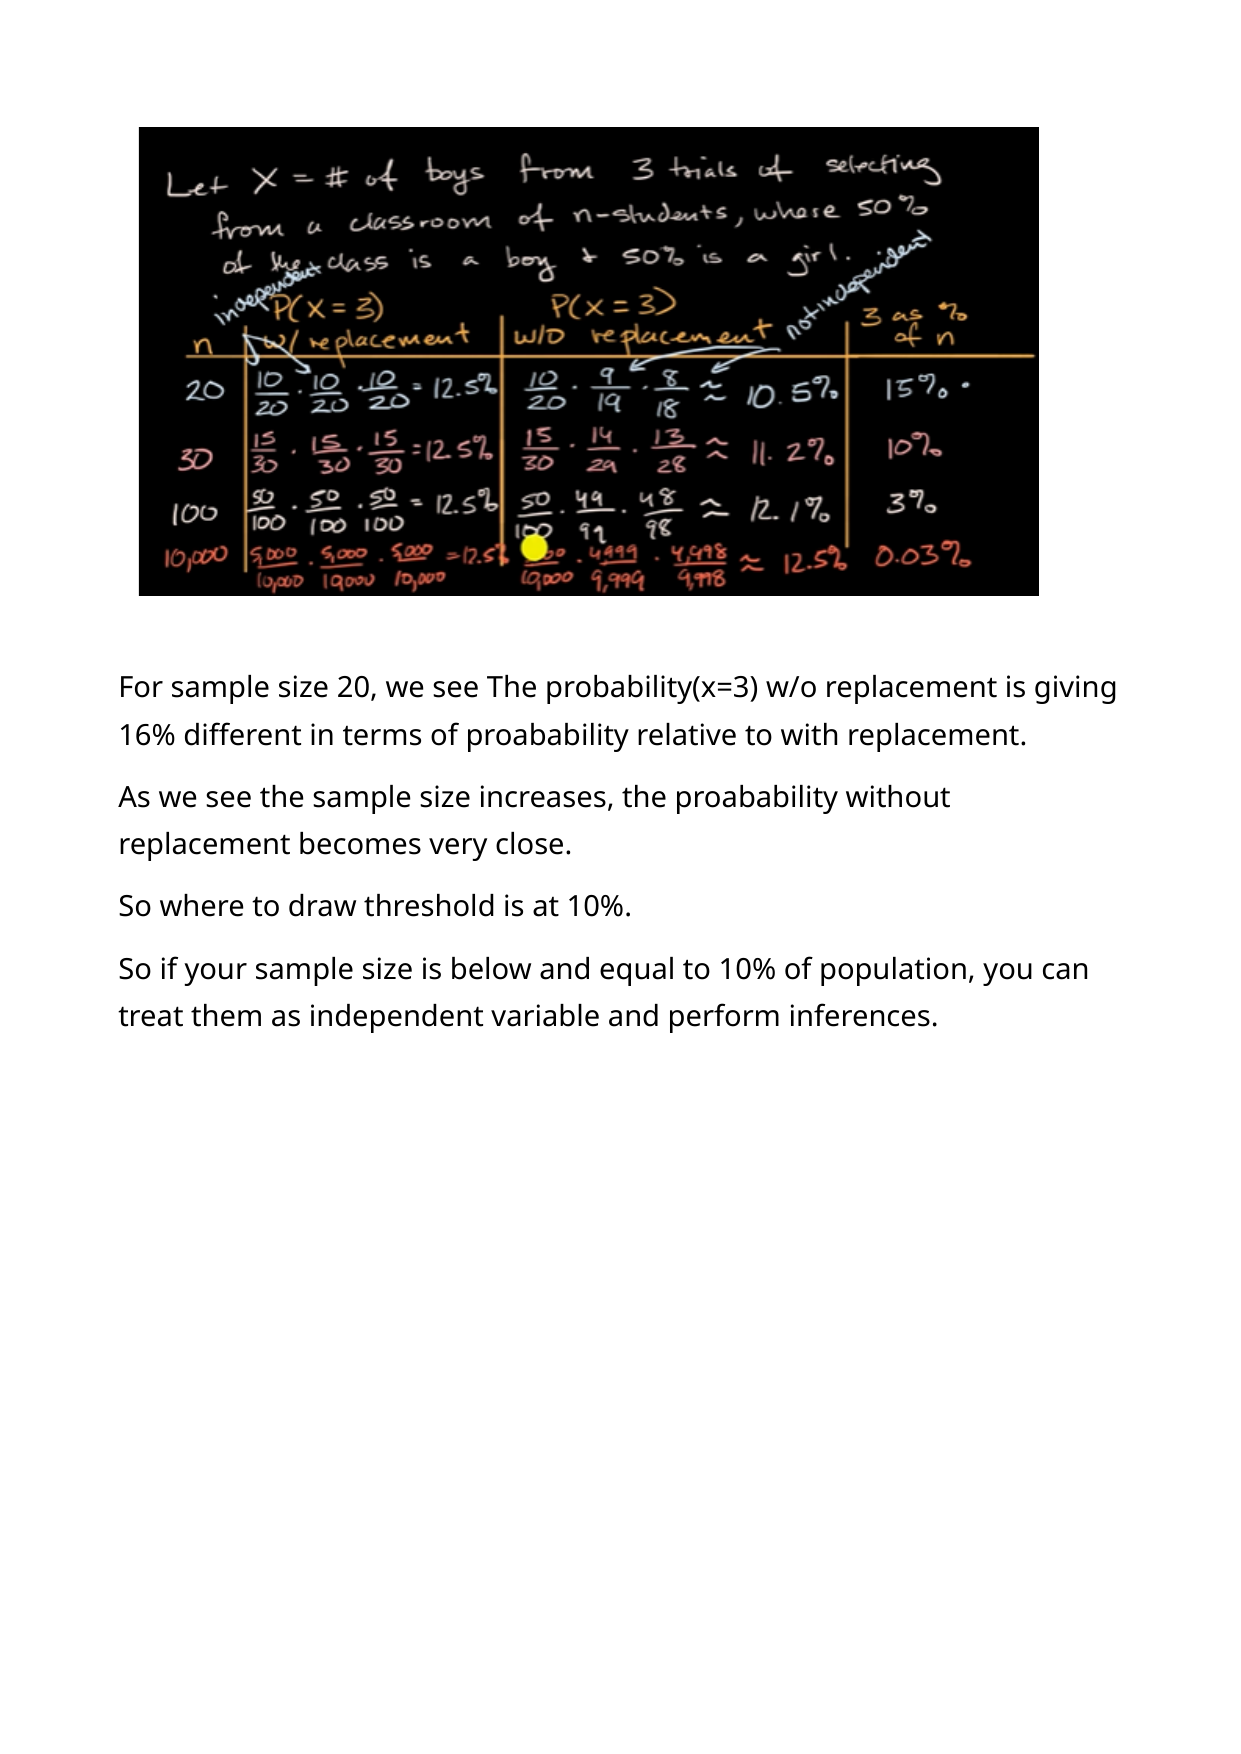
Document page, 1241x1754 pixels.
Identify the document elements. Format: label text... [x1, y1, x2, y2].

text For sample size 20, we see The probability(x=3) w/o replacement is giving 16% different in terms of proabability relative to with replacement. [118, 666, 1122, 753]
text As we see the sample size increases, the proabability without replacement becomes very close. [118, 776, 1122, 863]
picture [138, 127, 1039, 596]
text So if your sample size is below and equal to 10% of population, you can treat them as independent variable and perform inferences. [118, 948, 1122, 1035]
text So where to draw threshold is at 10%. [118, 886, 1122, 925]
